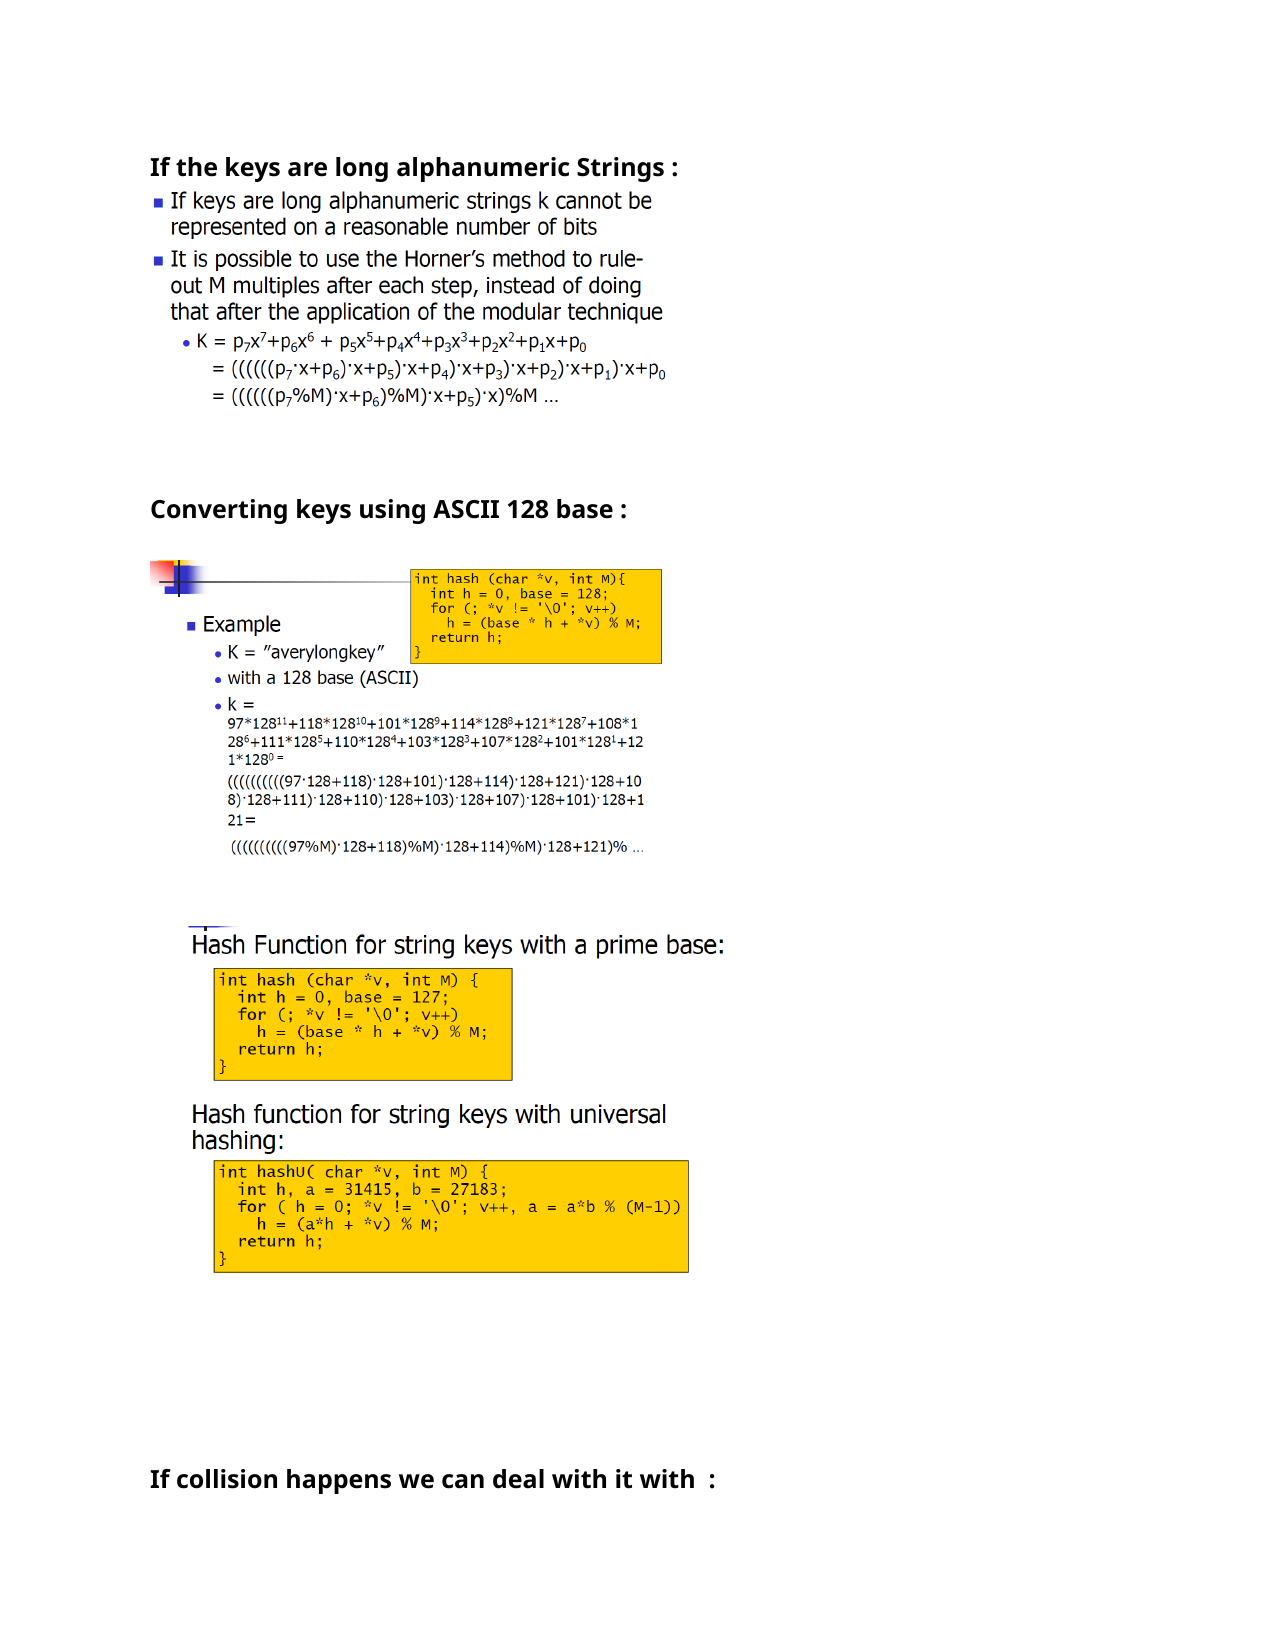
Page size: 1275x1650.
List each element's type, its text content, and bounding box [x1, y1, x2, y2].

subtitle If collision happens we can deal with it with : [150, 1462, 1125, 1496]
subtitle If the keys are long alphanumeric Strings : [150, 150, 1125, 184]
subtitle Converting keys using ASCII 128 base : [150, 492, 1125, 526]
